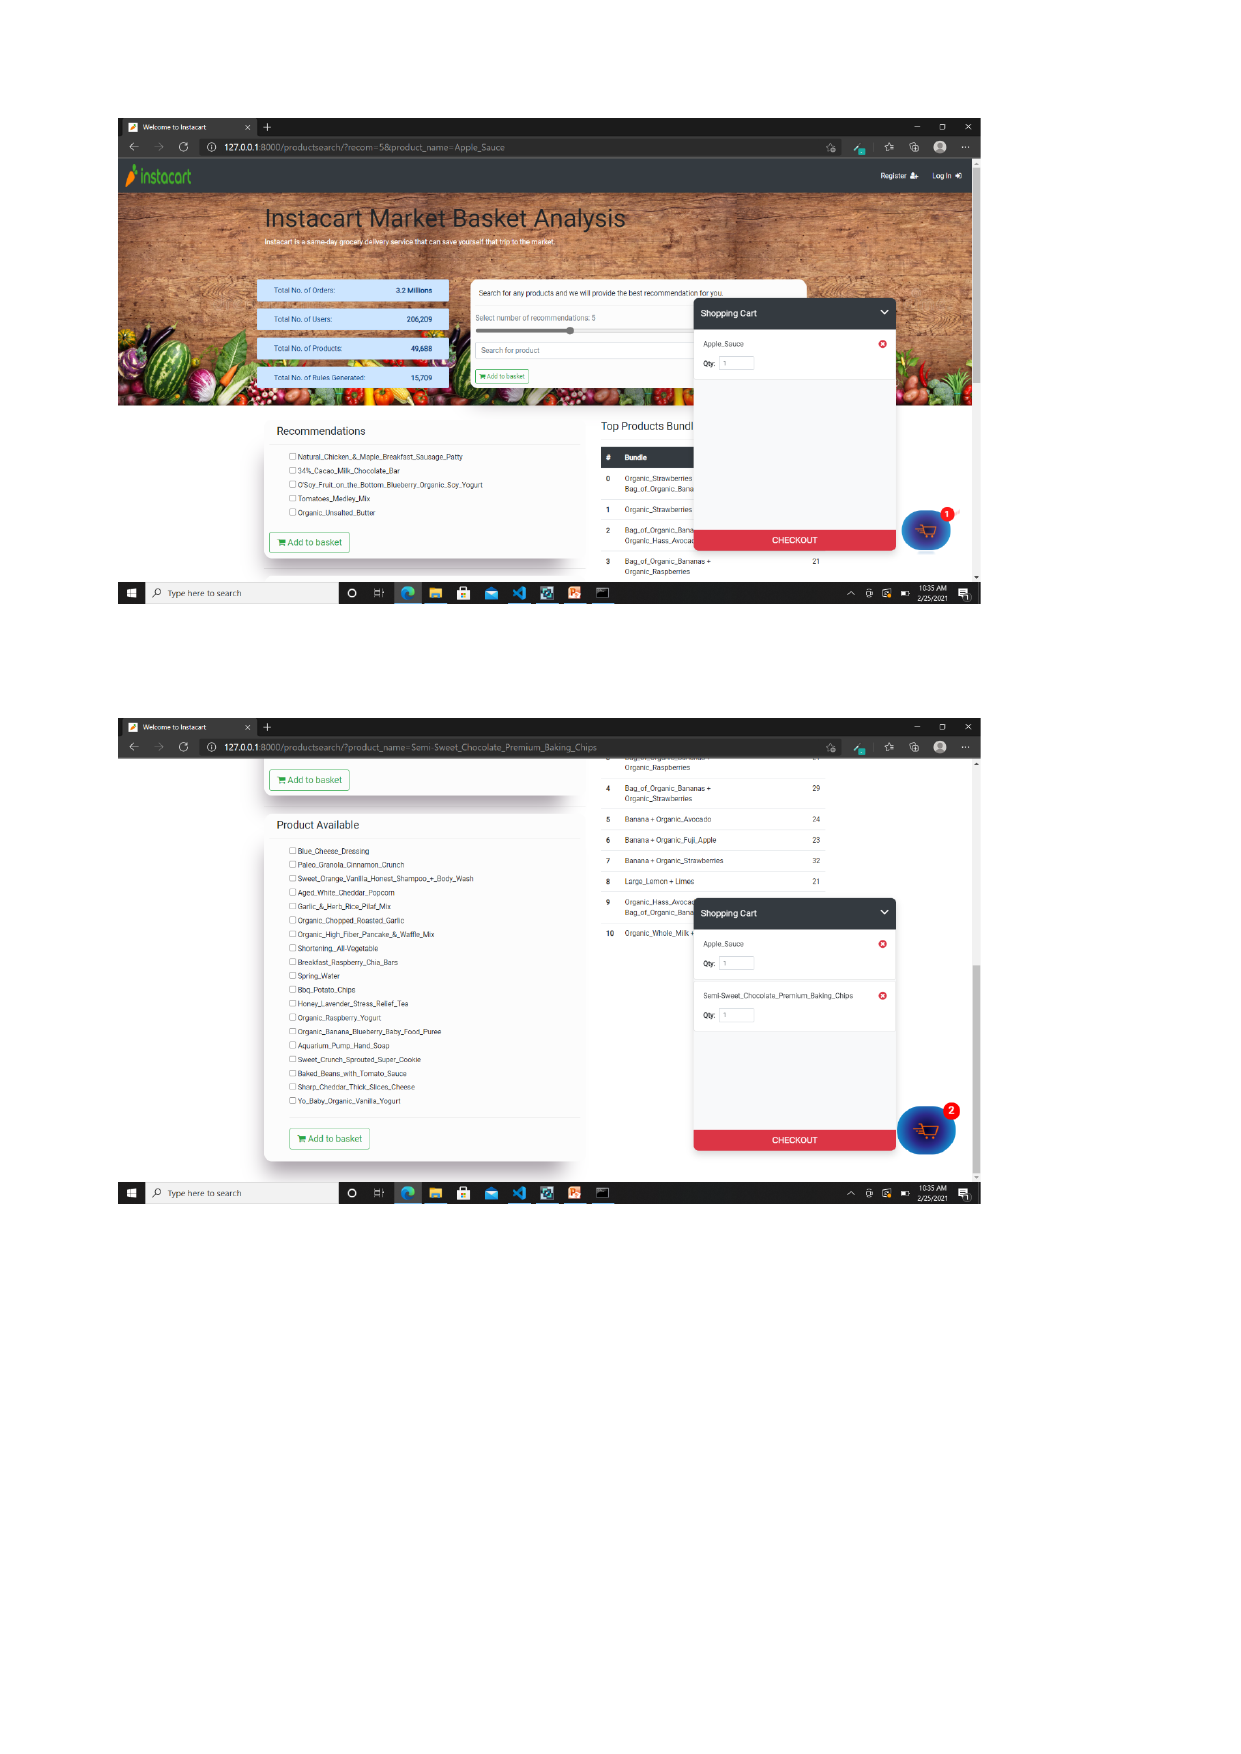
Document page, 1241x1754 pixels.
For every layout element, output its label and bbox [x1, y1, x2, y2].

picture [118, 118, 981, 604]
picture [118, 718, 981, 1204]
